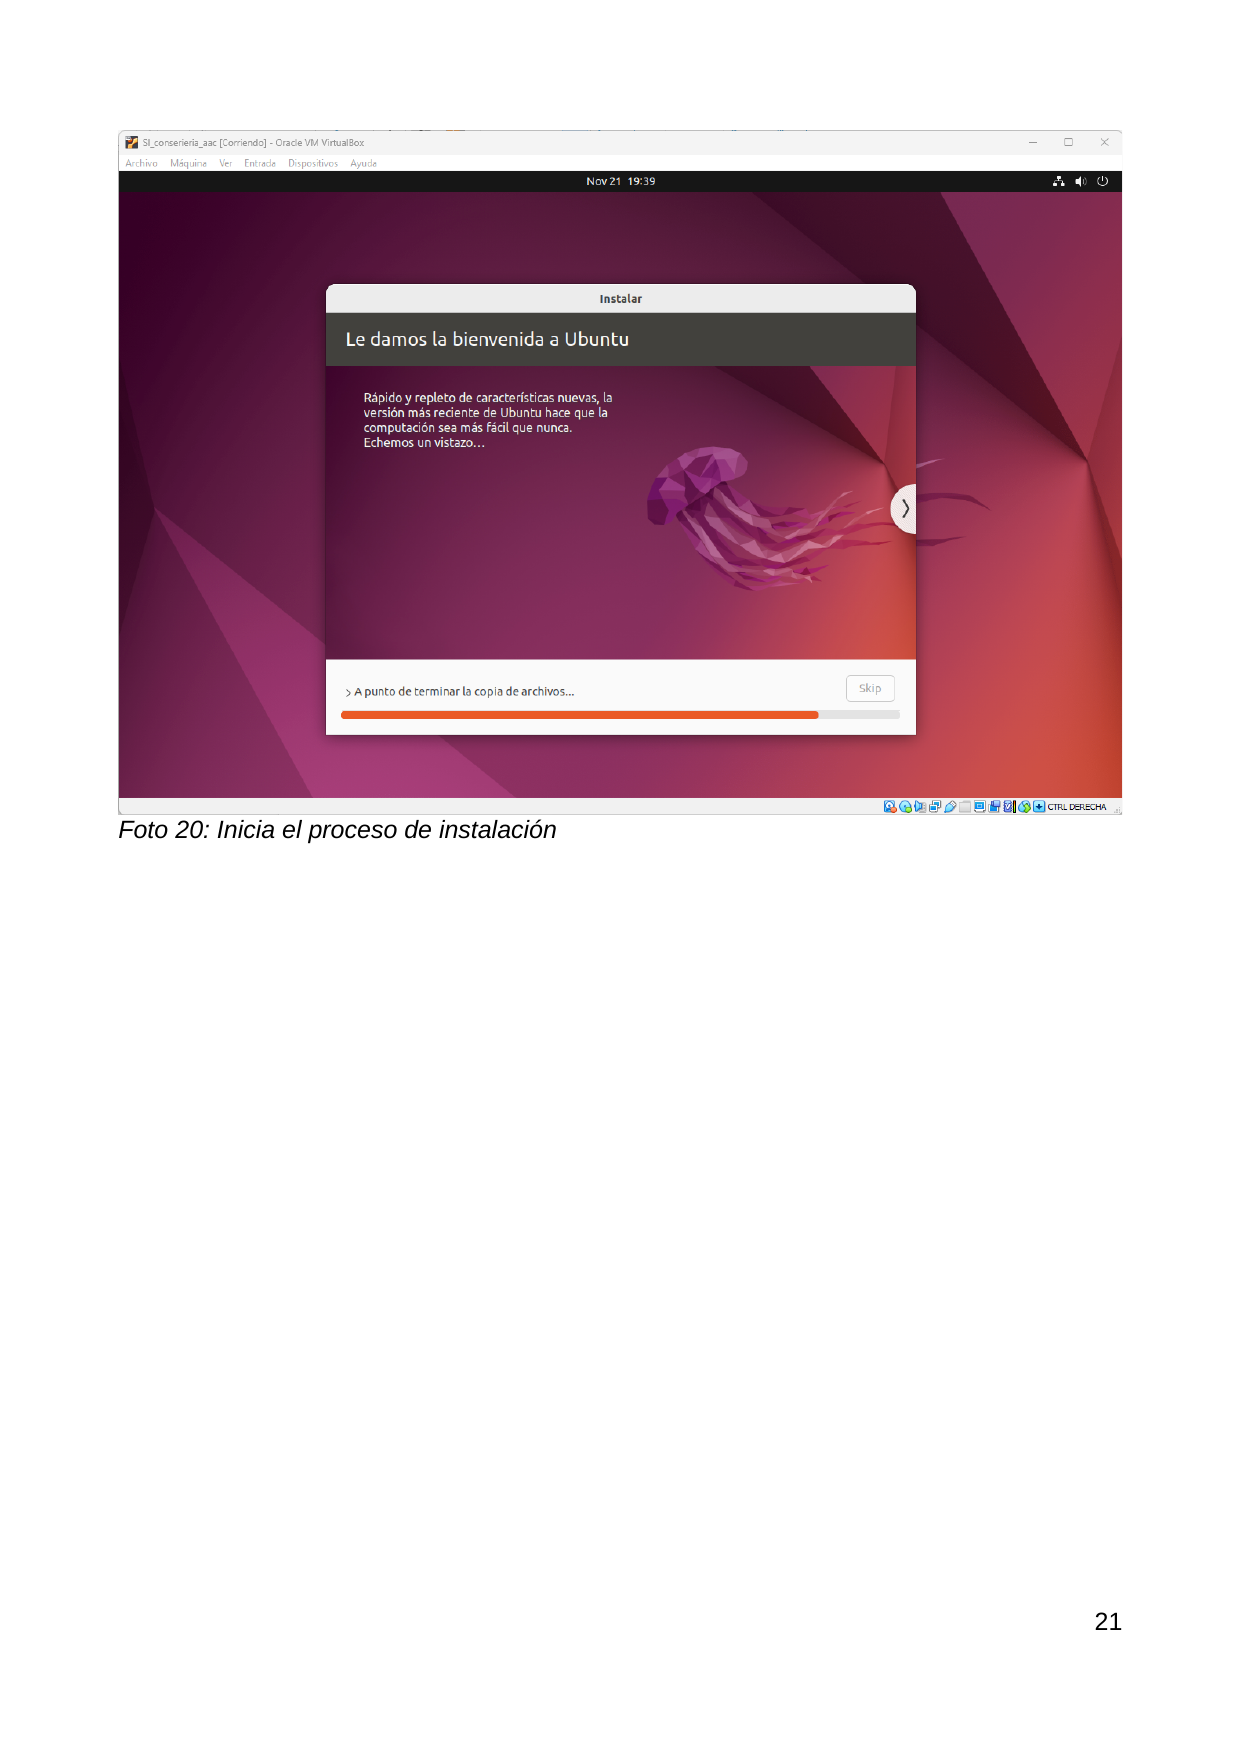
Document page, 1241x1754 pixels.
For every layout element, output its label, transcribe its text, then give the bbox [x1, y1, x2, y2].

picture [118, 130, 1123, 815]
text Foto 20: Inicia el proceso de instalación [118, 815, 1122, 844]
